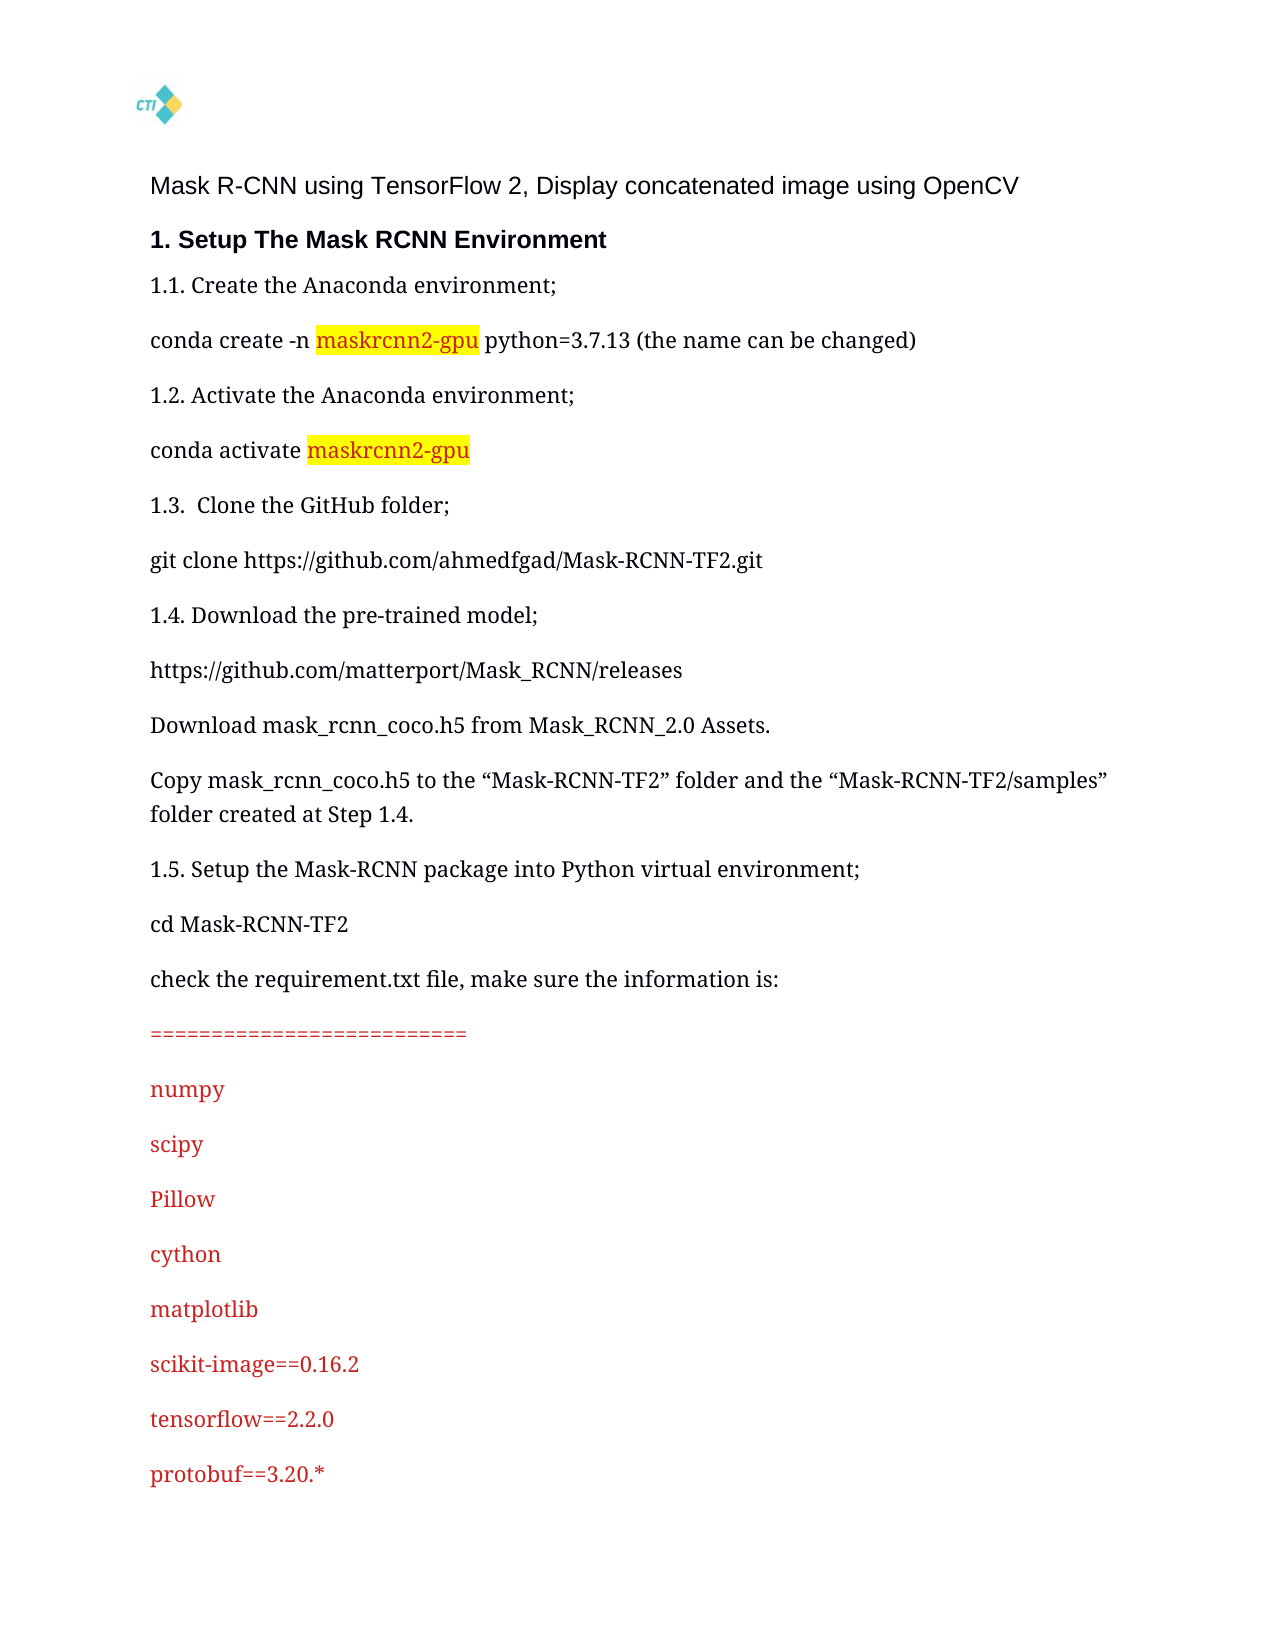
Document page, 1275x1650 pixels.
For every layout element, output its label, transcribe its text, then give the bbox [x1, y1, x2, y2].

text https://github.com/matterport/Mask_RCNN/releases [150, 655, 1125, 685]
text matplotlib [150, 1294, 1125, 1324]
subtitle Mask R-CNN using TensorFlow 2, Display concatenated image using OpenCV [150, 171, 1125, 199]
text 1.1. Create the Anaconda environment; [150, 270, 1125, 300]
text tensorflow==2.2.0 [150, 1404, 1125, 1434]
text ========================== [150, 1019, 1125, 1049]
text Pillow [150, 1184, 1125, 1214]
text cd Mask-RCNN-TF2 [150, 909, 1125, 939]
text cython [150, 1239, 1125, 1269]
text 1.3. Clone the GitHub folder; [150, 490, 1125, 520]
text check the requirement.txt file, make sure the information is: [150, 964, 1125, 994]
text 1.5. Setup the Mask-RCNN package into Python virtual environment; [150, 854, 1125, 884]
text 1.4. Download the pre-trained model; [150, 600, 1125, 630]
text scipy [150, 1129, 1125, 1159]
text protobuf==3.20.* [150, 1459, 1125, 1489]
text git clone https://github.com/ahmedfgad/Mask-RCNN-TF2.git [150, 545, 1125, 575]
subtitle 1. Setup The Mask RCNN Environment [150, 225, 1125, 253]
text 1.2. Activate the Anaconda environment; [150, 380, 1125, 410]
text scikit-image==0.16.2 [150, 1349, 1125, 1379]
text numpy [150, 1074, 1125, 1104]
text conda create -n maskrcnn2-gpu python=3.7.13 (the name can be changed) [150, 325, 1125, 355]
text Download mask_rcnn_coco.h5 from Mask_RCNN_2.0 Assets. [150, 710, 1125, 740]
picture [134, 75, 183, 126]
text Copy mask_rcnn_coco.h5 to the “Mask-RCNN-TF2” folder and the “Mask-RCNN-TF2/samples” folder created at Step 1.4. [150, 765, 1125, 829]
text conda activate maskrcnn2-gpu [150, 435, 1125, 465]
